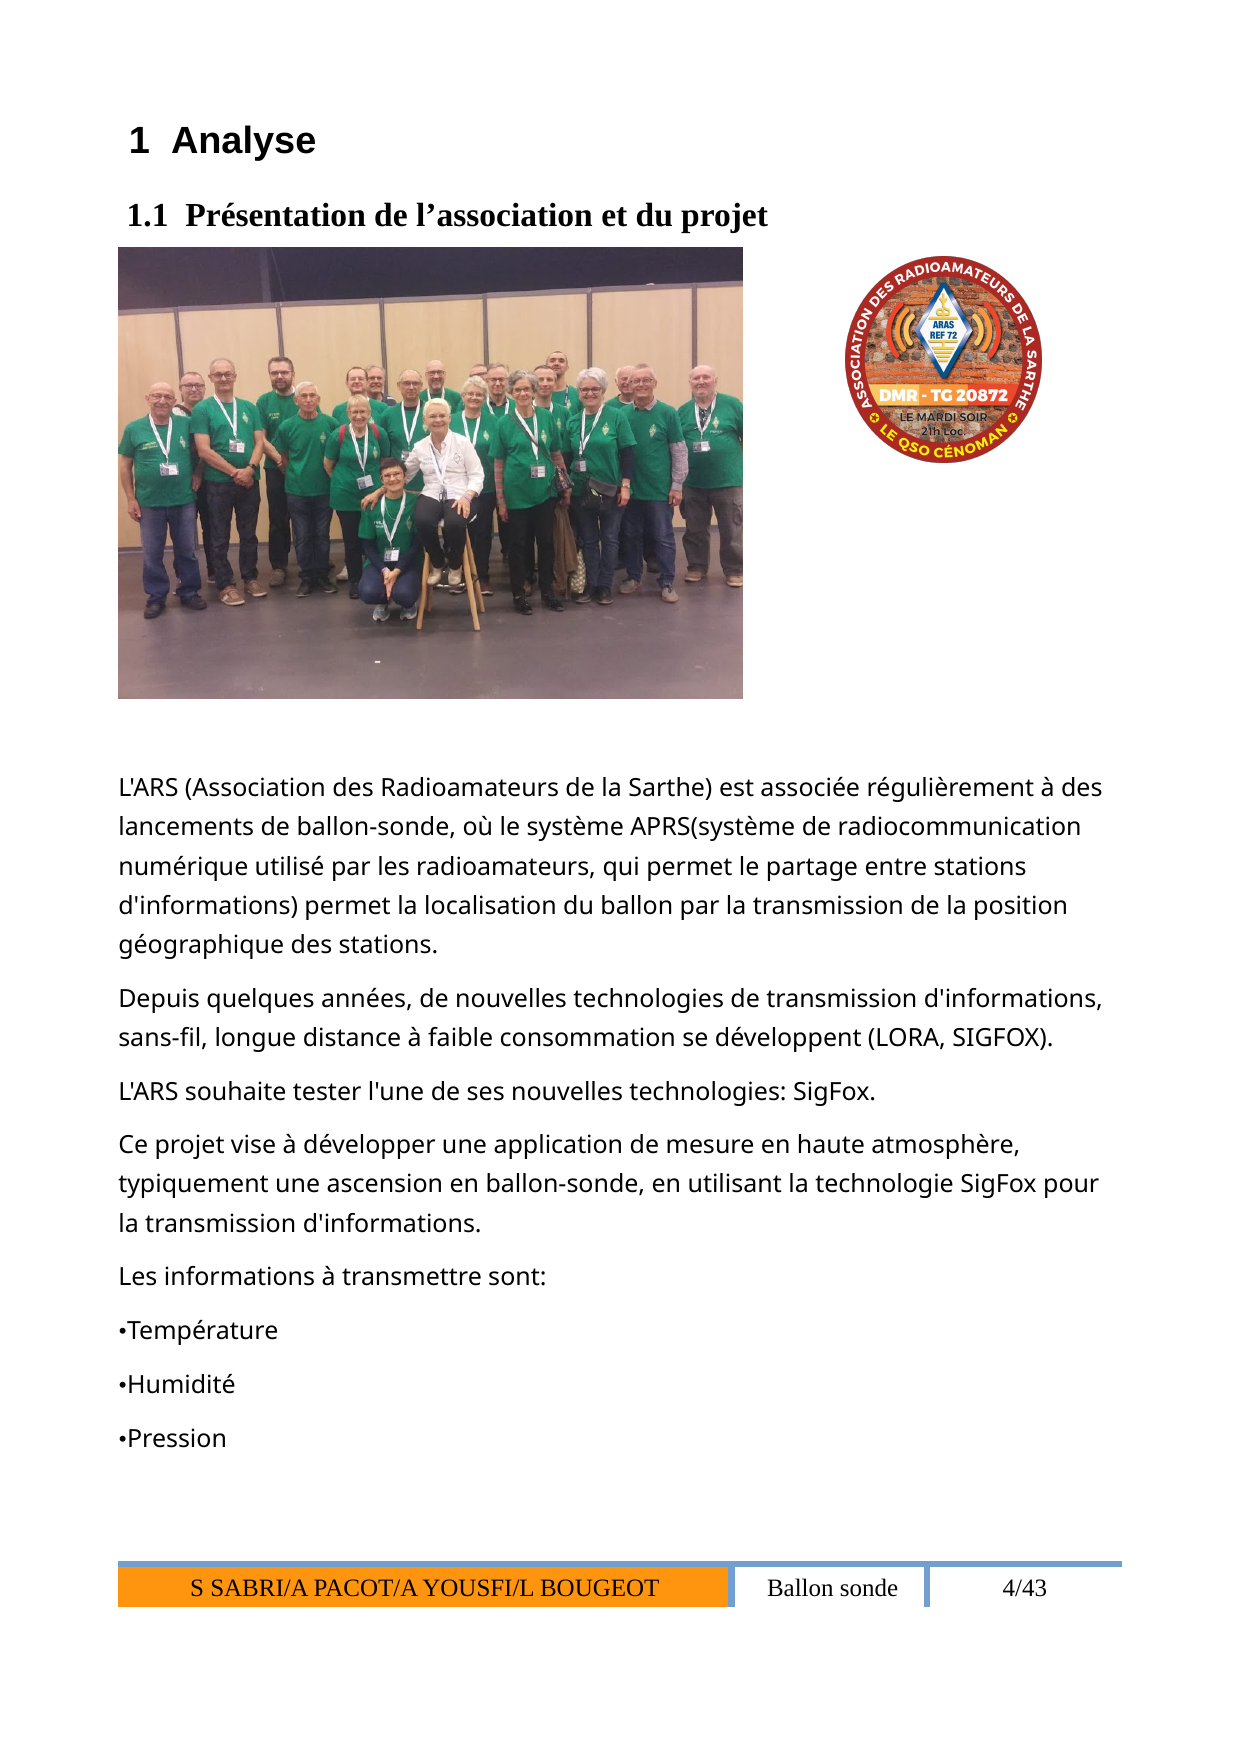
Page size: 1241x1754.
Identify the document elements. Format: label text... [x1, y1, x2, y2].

text L'ARS souhaite tester l'une de ses nouvelles technologies: SigFox. [118, 1073, 1122, 1107]
subtitle Analyse [118, 118, 1122, 162]
text •Humidité [118, 1367, 1122, 1401]
text Les informations à transmettre sont: [118, 1259, 1122, 1293]
subtitle Présentation de l’association et du projet [118, 195, 1122, 234]
text L'ARS (Association des Radioamateurs de la Sarthe) est associée régulièrement à des lancements de ballon-sonde, où le système APRS(système de radiocommunication numérique utilisé par les radioamateurs, qui permet le partage entre stations d'informations) permet la localisation du ballon par la transmission de la position géographique des stations. [118, 770, 1122, 961]
text Ce projet vise à développer une application de mesure en haute atmosphère, typiquement une ascension en ballon-sonde, en utilisant la technologie SigFox pour la transmission d'informations. [118, 1127, 1122, 1239]
text •Pression [118, 1420, 1122, 1454]
text Depuis quelques années, de nouvelles technologies de transmission d'informations, sans-fil, longue distance à faible consommation se développent (LORA, SIGFOX). [118, 980, 1122, 1053]
picture [118, 247, 743, 699]
picture [845, 256, 1042, 463]
text •Température [118, 1313, 1122, 1347]
